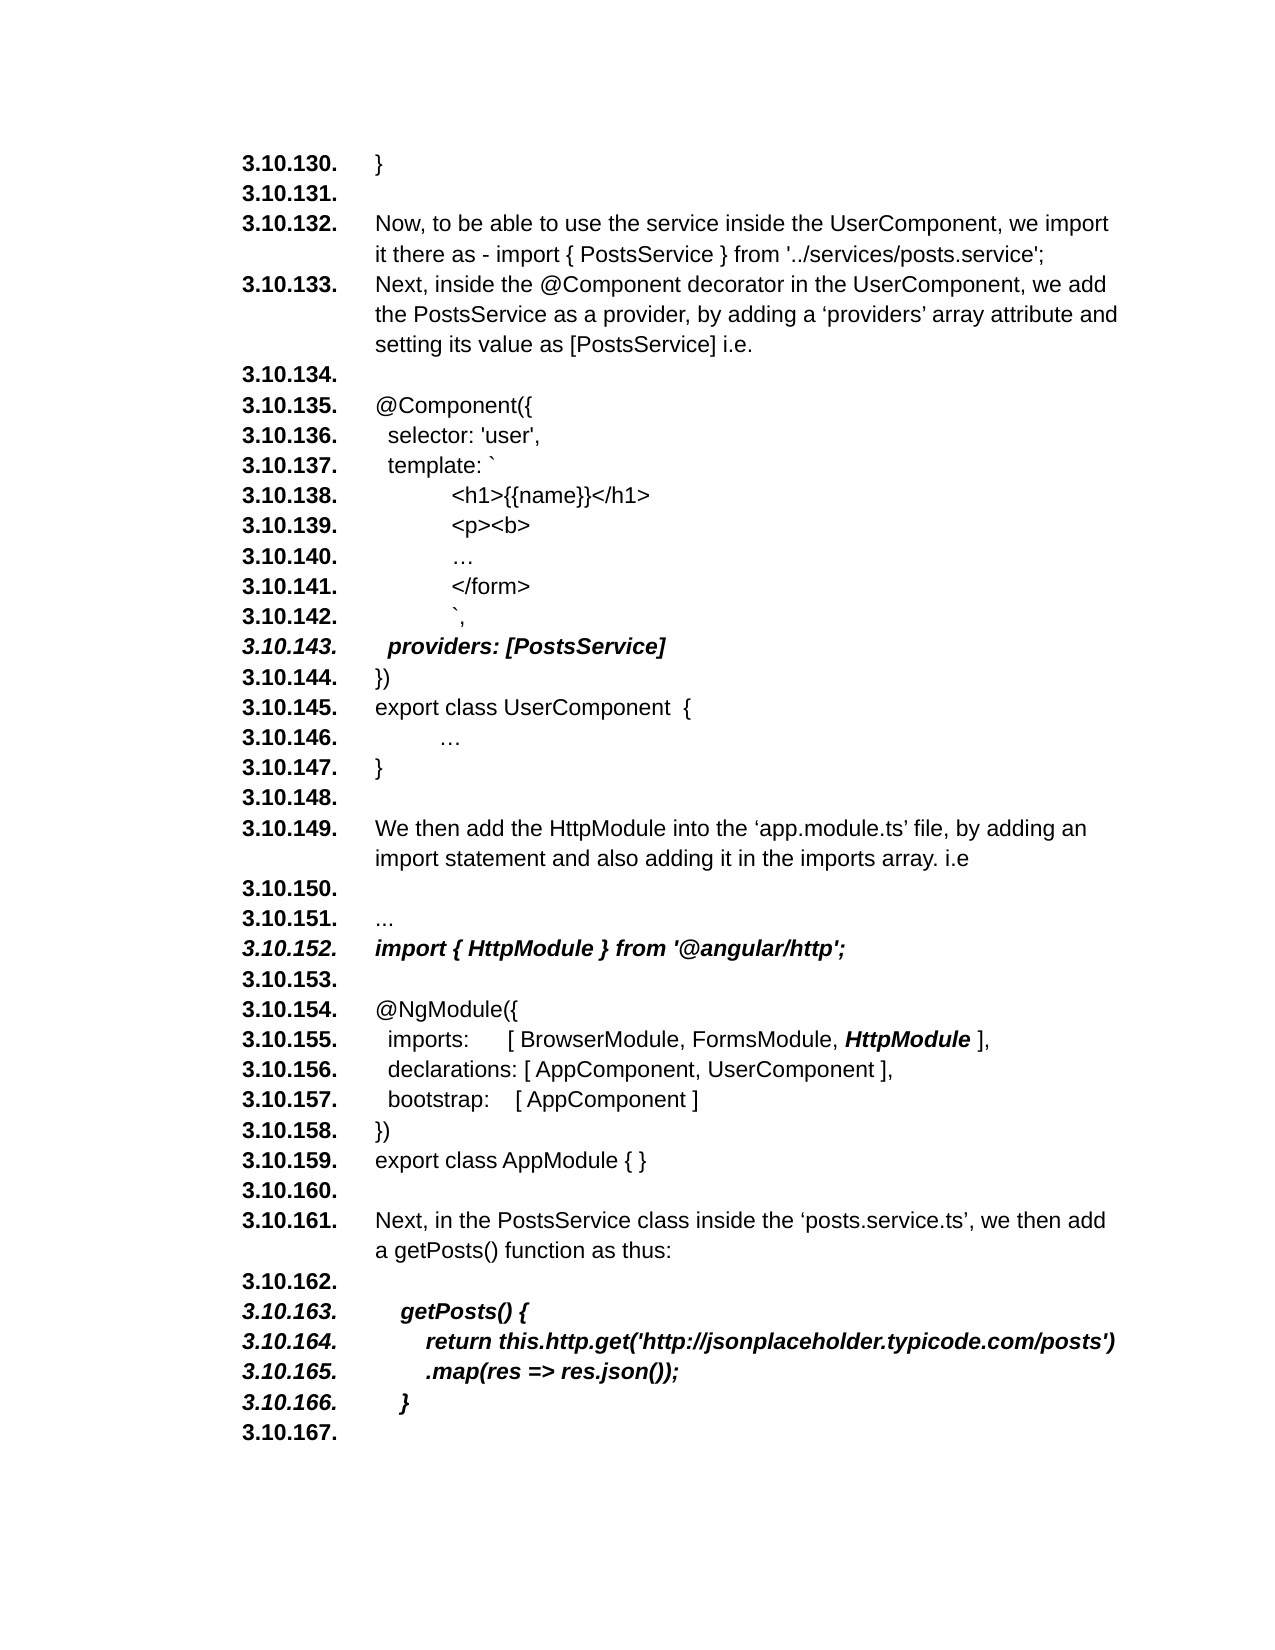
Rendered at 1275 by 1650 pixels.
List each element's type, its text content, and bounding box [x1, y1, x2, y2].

list ... [337, 905, 1125, 932]
list providers: [PostsService] [337, 633, 1125, 660]
list `, [337, 603, 1125, 629]
list Next, inside the @Component decorator in the UserComponent, we add the PostsService as a provider, by adding a ‘providers’ array attribute and setting its value as [PostsService] i.e. [337, 271, 1125, 358]
list declarations: [ AppComponent, UserComponent ], [337, 1056, 1125, 1083]
list export class AppModule { } [337, 1147, 1125, 1173]
list template: ` [337, 452, 1125, 478]
list @NgModule({ [337, 996, 1125, 1022]
list … [337, 543, 1125, 569]
list .map(res => res.json()); [337, 1358, 1125, 1385]
list }) [337, 1117, 1125, 1143]
list export class UserComponent { [337, 694, 1125, 720]
list Now, to be able to use the service inside the UserComponent, we import it there as - import { PostsService } from '../services/posts.service'; [337, 210, 1125, 267]
list Next, in the PostsService class inside the ‘posts.service.ts’, we then add a getPosts() function as thus: [337, 1207, 1125, 1264]
list } [337, 150, 1125, 176]
list bootstrap: [ AppComponent ] [337, 1086, 1125, 1113]
list … [337, 724, 1125, 750]
list } [337, 754, 1125, 781]
list @Component({ [337, 392, 1125, 418]
list We then add the HttpModule into the ‘app.module.ts’ file, by adding an import statement and also adding it in the imports array. i.e [337, 814, 1125, 871]
list getPosts() { [337, 1298, 1125, 1324]
list selector: 'user', [337, 422, 1125, 448]
list <h1>{{name}}</h1> [337, 482, 1125, 509]
list import { HttpModule } from '@angular/http'; [337, 935, 1125, 962]
list imports: [ BrowserModule, FormsModule, HttpModule ], [337, 1026, 1125, 1052]
list </form> [337, 573, 1125, 599]
list } [337, 1388, 1125, 1415]
list return this.http.get('http://jsonplaceholder.typicode.com/posts') [337, 1328, 1125, 1354]
list <p><b> [337, 512, 1125, 539]
list }) [337, 663, 1125, 690]
